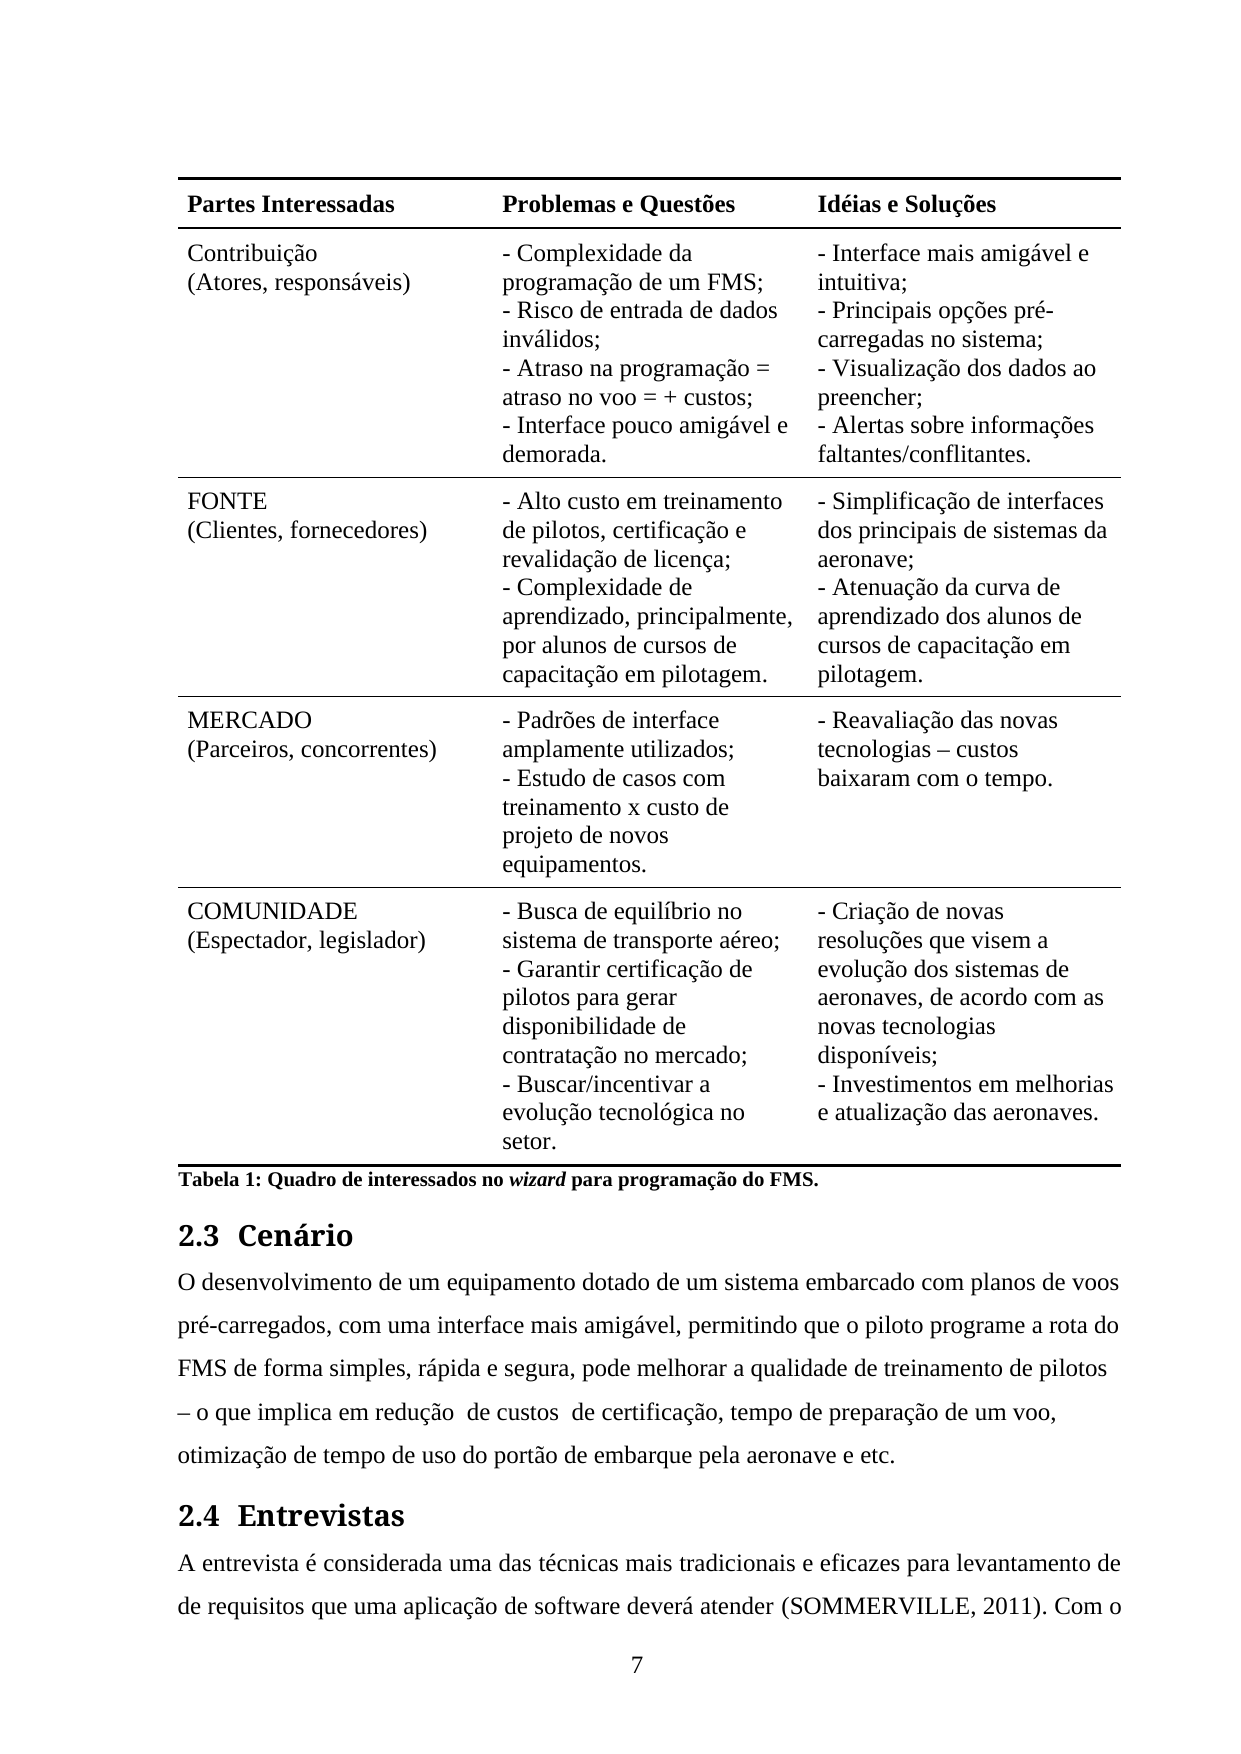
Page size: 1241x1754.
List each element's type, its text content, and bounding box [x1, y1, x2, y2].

table_cell - Reavaliação das novas tecnologias – custos baixaram com o tempo. [808, 697, 1121, 887]
table_cell COMUNIDADE (Espectador, legislador) [178, 888, 493, 1164]
table_cell - Simplificação de interfaces dos principais de sistemas da aeronave; - Atenuação da curva de aprendizado dos alunos de cursos de capacitação em pilotagem. [808, 478, 1121, 696]
table_header Problemas e Questões [493, 180, 808, 227]
table_cell FONTE (Clientes, fornecedores) [178, 478, 493, 696]
subtitle Cenário [178, 1215, 1122, 1255]
table_header Partes Interessadas [178, 180, 493, 227]
table_cell - Busca de equilíbrio no sistema de transporte aéreo; - Garantir certificação de pilotos para gerar disponibilidade de contratação no mercado; - Buscar/incentivar a evolução tecnológica no setor. [493, 888, 808, 1164]
subtitle Entrevistas [178, 1495, 1122, 1535]
text O desenvolvimento de um equipamento dotado de um sistema embarcado com planos de voos pré-carregados, com uma interface mais amigável, permitindo que o piloto programe a rota do FMS de forma simples, rápida e segura, pode melhorar a qualidade de treinamento de pilotos – o que implica em redução de custos de certificação, tempo de preparação de um voo, otimização de tempo de uso do portão de embarque pela aeronave e etc. [177, 1267, 1122, 1468]
table_cell - Complexidade da programação de um FMS; - Risco de entrada de dados inválidos; - Atraso na programação = atraso no voo = + custos; - Interface pouco amigável e demorada. [493, 229, 808, 477]
table_cell - Alto custo em treinamento de pilotos, certificação e revalidação de licença; - Complexidade de aprendizado, principalmente, por alunos de cursos de capacitação em pilotagem. [493, 478, 808, 696]
table_cell - Criação de novas resoluções que visem a evolução dos sistemas de aeronaves, de acordo com as novas tecnologias disponíveis; - Investimentos em melhorias e atualização das aeronaves. [808, 888, 1121, 1164]
table_cell Contribuição (Atores, responsáveis) [178, 229, 493, 477]
table_cell - Interface mais amigável e intuitiva; - Principais opções pré-carregadas no sistema; - Visualização dos dados ao preencher; - Alertas sobre informações faltantes/conflitantes. [808, 229, 1121, 477]
table_cell MERCADO (Parceiros, concorrentes) [178, 697, 493, 887]
text A entrevista é considerada uma das técnicas mais tradicionais e eficazes para levantamento de de requisitos que uma aplicação de software deverá atender (SOMMERVILLE, 2011). Com o [177, 1548, 1122, 1619]
table_header Idéias e Soluções [808, 180, 1121, 227]
text Tabela 1: Quadro de interessados no wizard para programação do FMS. [178, 1167, 1121, 1191]
table_cell - Padrões de interface amplamente utilizados; - Estudo de casos com treinamento x custo de projeto de novos equipamentos. [493, 697, 808, 887]
